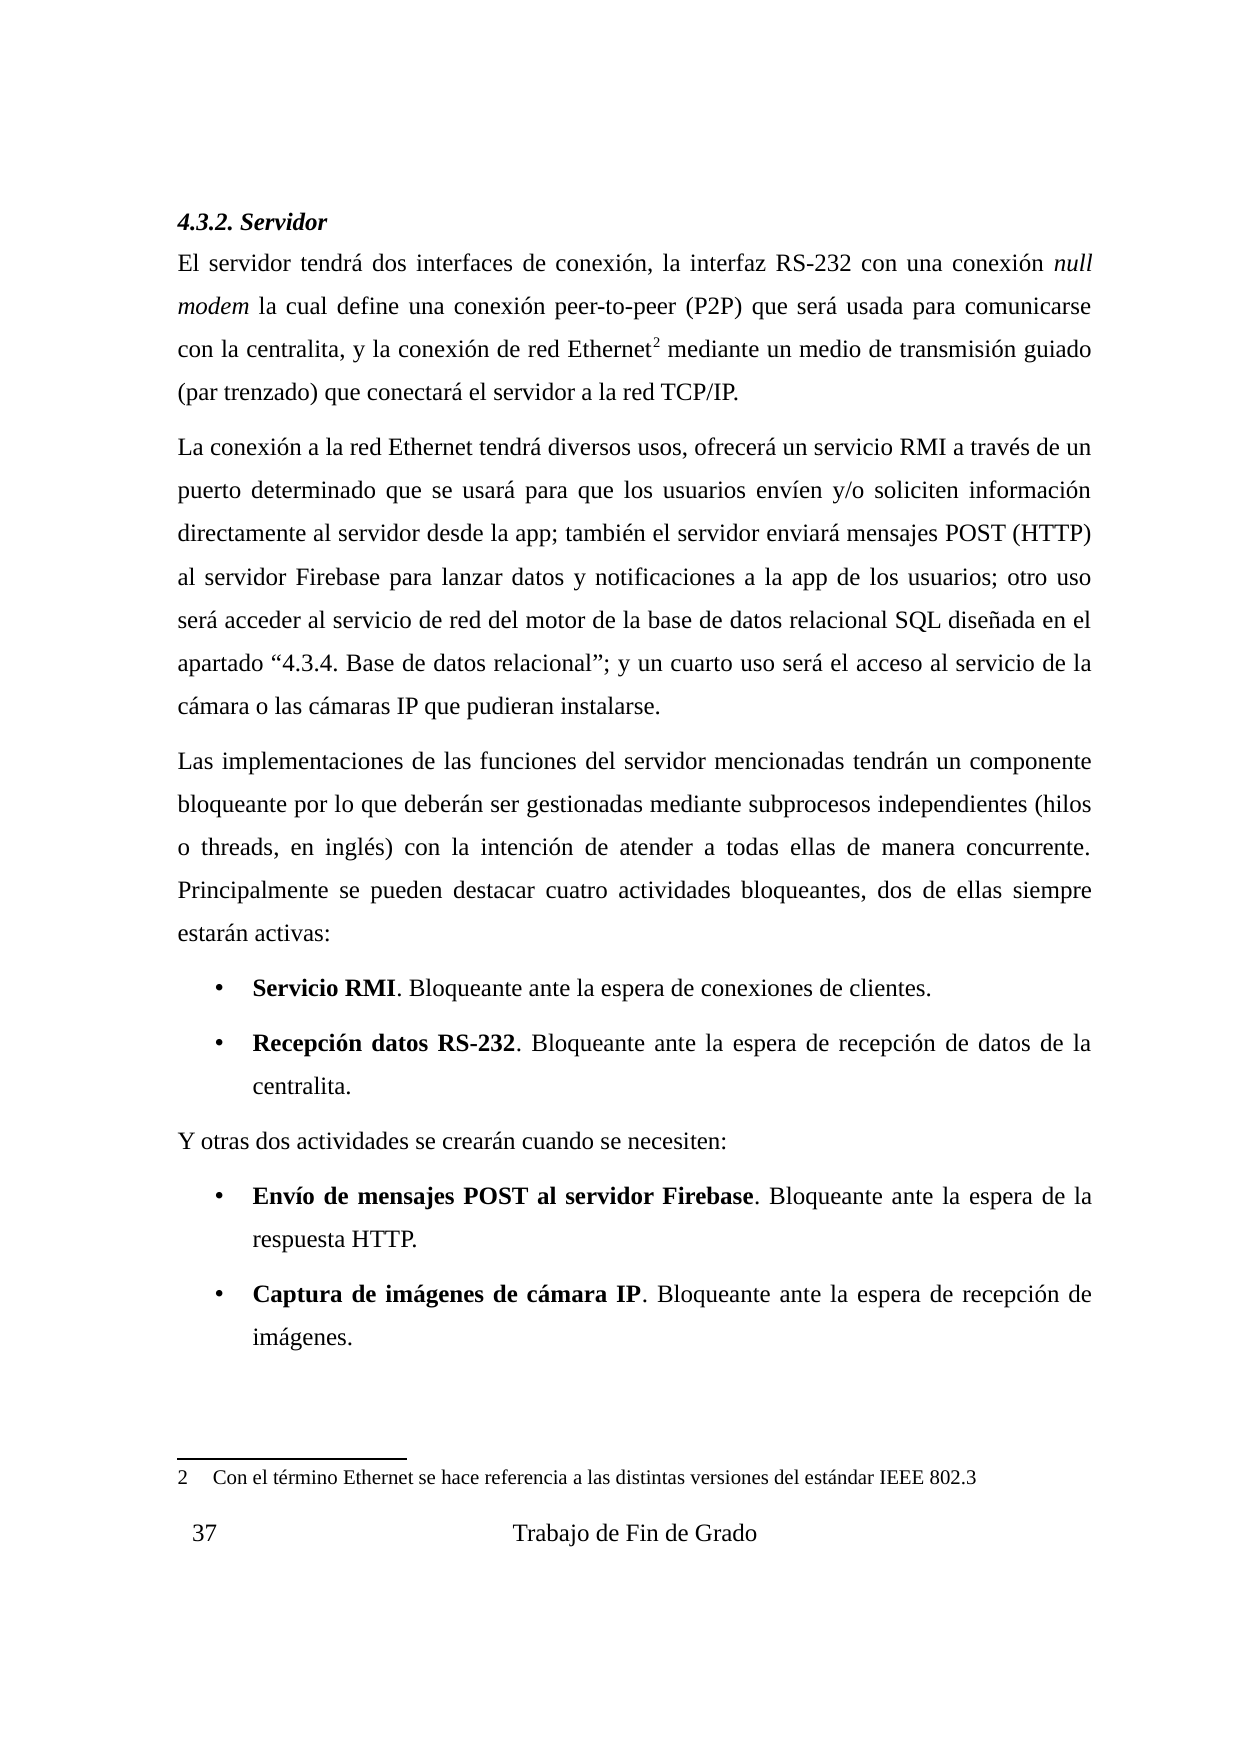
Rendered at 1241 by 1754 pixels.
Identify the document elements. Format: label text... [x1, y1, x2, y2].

text El servidor tendrá dos interfaces de conexión, la interfaz RS-232 con una conexión null modem la cual define una conexión peer-to-peer (P2P) que será usada para comunicarse con la centralita, y la conexión de red Ethernet mediante un medio de transmisión guiado (par trenzado) que conectará el servidor a la red TCP/IP. [177, 248, 1092, 406]
text Con el término Ethernet se hace referencia a las distintas versiones del estándar IEEE 802.3 [177, 1465, 1092, 1489]
list Servicio RMI. Bloqueante ante la espera de conexiones de clientes. [215, 973, 1092, 1002]
text Las implementaciones de las funciones del servidor mencionadas tendrán un componente bloqueante por lo que deberán ser gestionadas mediante subprocesos independientes (hilos o threads, en inglés) con la intención de atender a todas ellas de manera concurrente. Principalmente se pueden destacar cuatro actividades bloqueantes, dos de ellas siempre estarán activas: [177, 746, 1092, 947]
subtitle 4.3.2. Servidor [177, 207, 1092, 235]
text La conexión a la red Ethernet tendrá diversos usos, ofrecerá un servicio RMI a través de un puerto determinado que se usará para que los usuarios envíen y/o soliciten información directamente al servidor desde la app; también el servidor enviará mensajes POST (HTTP) al servidor Firebase para lanzar datos y notificaciones a la app de los usuarios; otro uso será acceder al servicio de red del motor de la base de datos relacional SQL diseñada en el apartado “4.3.4. Base de datos relacional”; y un cuarto uso será el acceso al servicio de la cámara o las cámaras IP que pudieran instalarse. [177, 432, 1092, 720]
text Y otras dos actividades se crearán cuando se necesiten: [177, 1126, 1092, 1155]
list Captura de imágenes de cámara IP. Bloqueante ante la espera de recepción de imágenes. [215, 1279, 1092, 1351]
list Envío de mensajes POST al servidor Firebase. Bloqueante ante la espera de la respuesta HTTP. [215, 1181, 1092, 1253]
list Recepción datos RS-232. Bloqueante ante la espera de recepción de datos de la centralita. [215, 1028, 1092, 1100]
